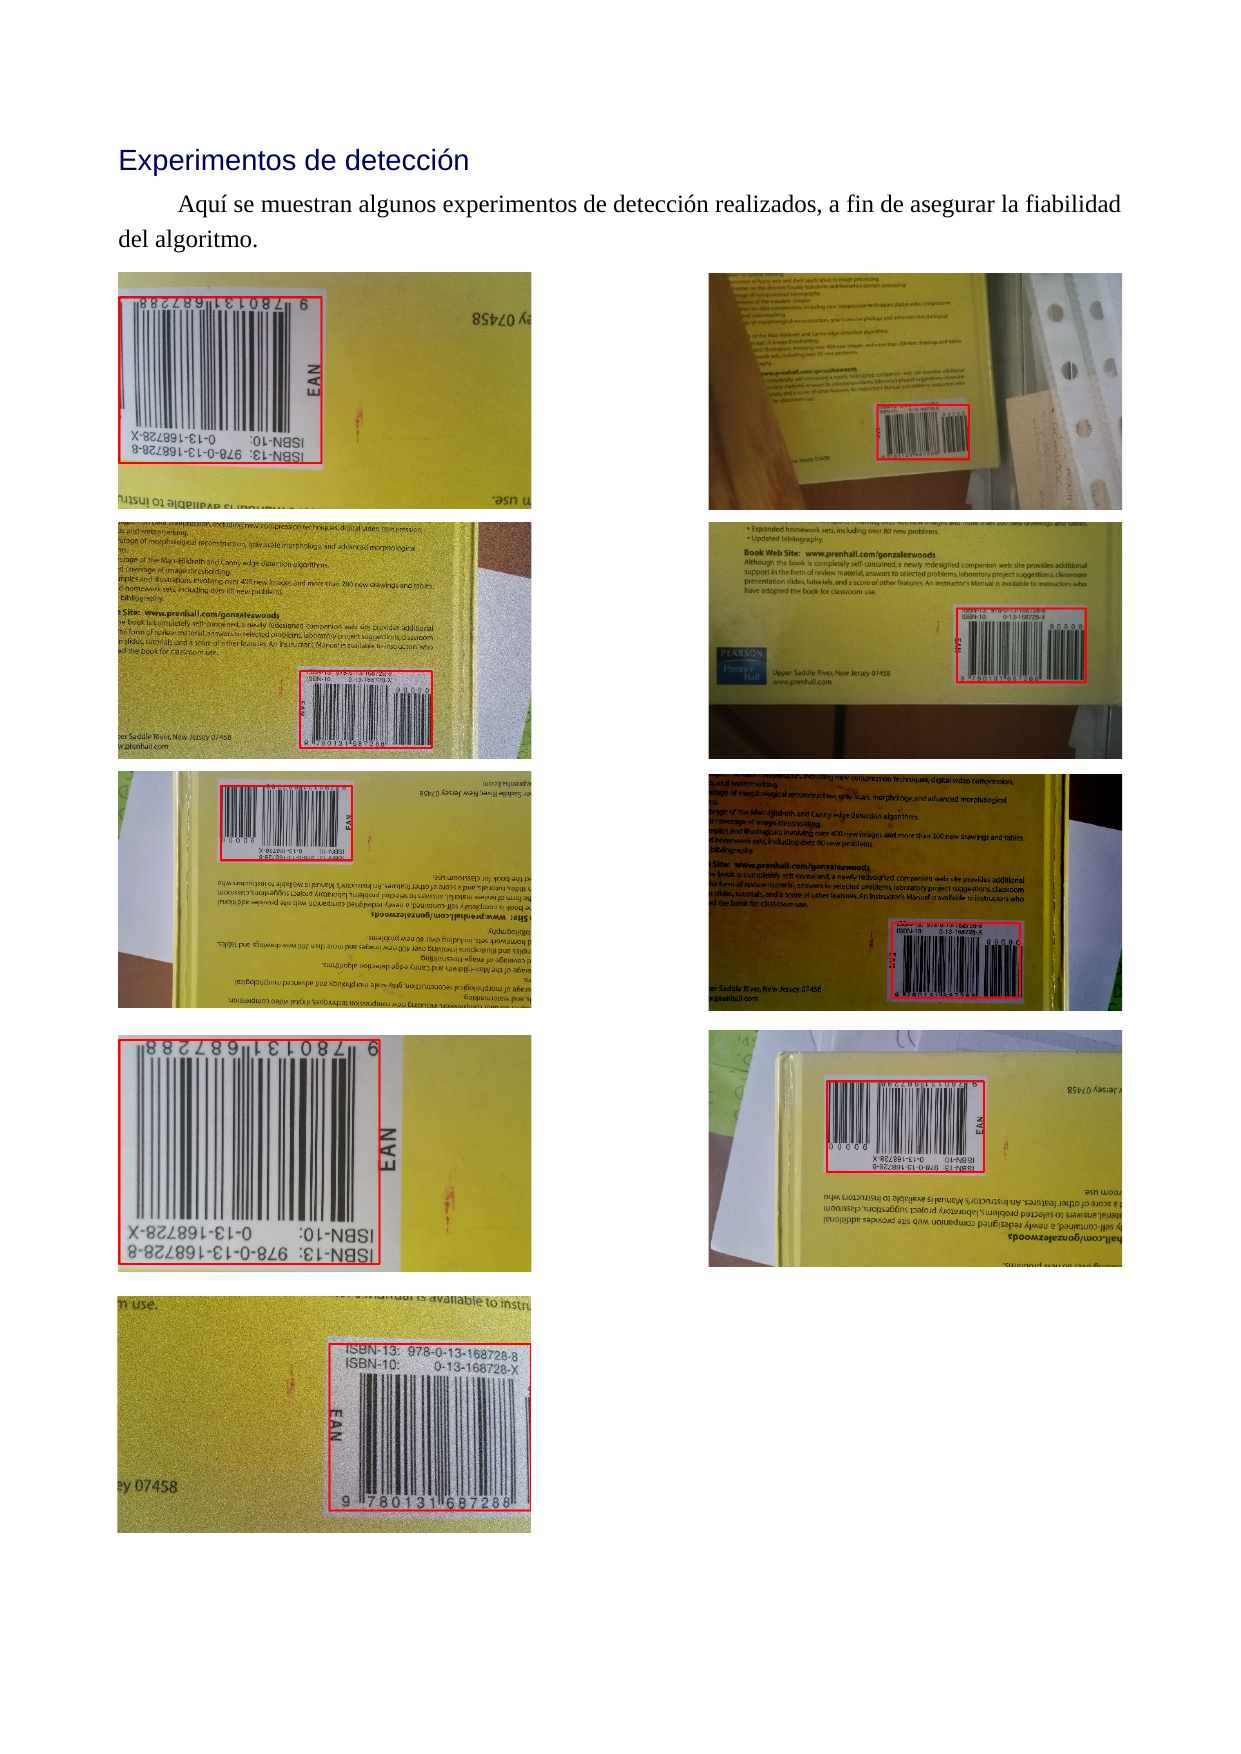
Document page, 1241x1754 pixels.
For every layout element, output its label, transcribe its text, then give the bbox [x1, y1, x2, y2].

picture [118, 1035, 532, 1272]
picture [708, 522, 1123, 759]
text Aquí se muestran algunos experimentos de detección realizados, a fin de asegurar la fiabilidad del algoritmo. [118, 189, 1122, 252]
picture [708, 774, 1123, 1011]
picture [708, 1030, 1123, 1267]
subtitle Experimentos de detección [118, 143, 1122, 177]
picture [117, 1296, 531, 1533]
picture [118, 522, 532, 759]
picture [118, 771, 532, 1008]
picture [118, 272, 532, 509]
picture [708, 273, 1123, 510]
